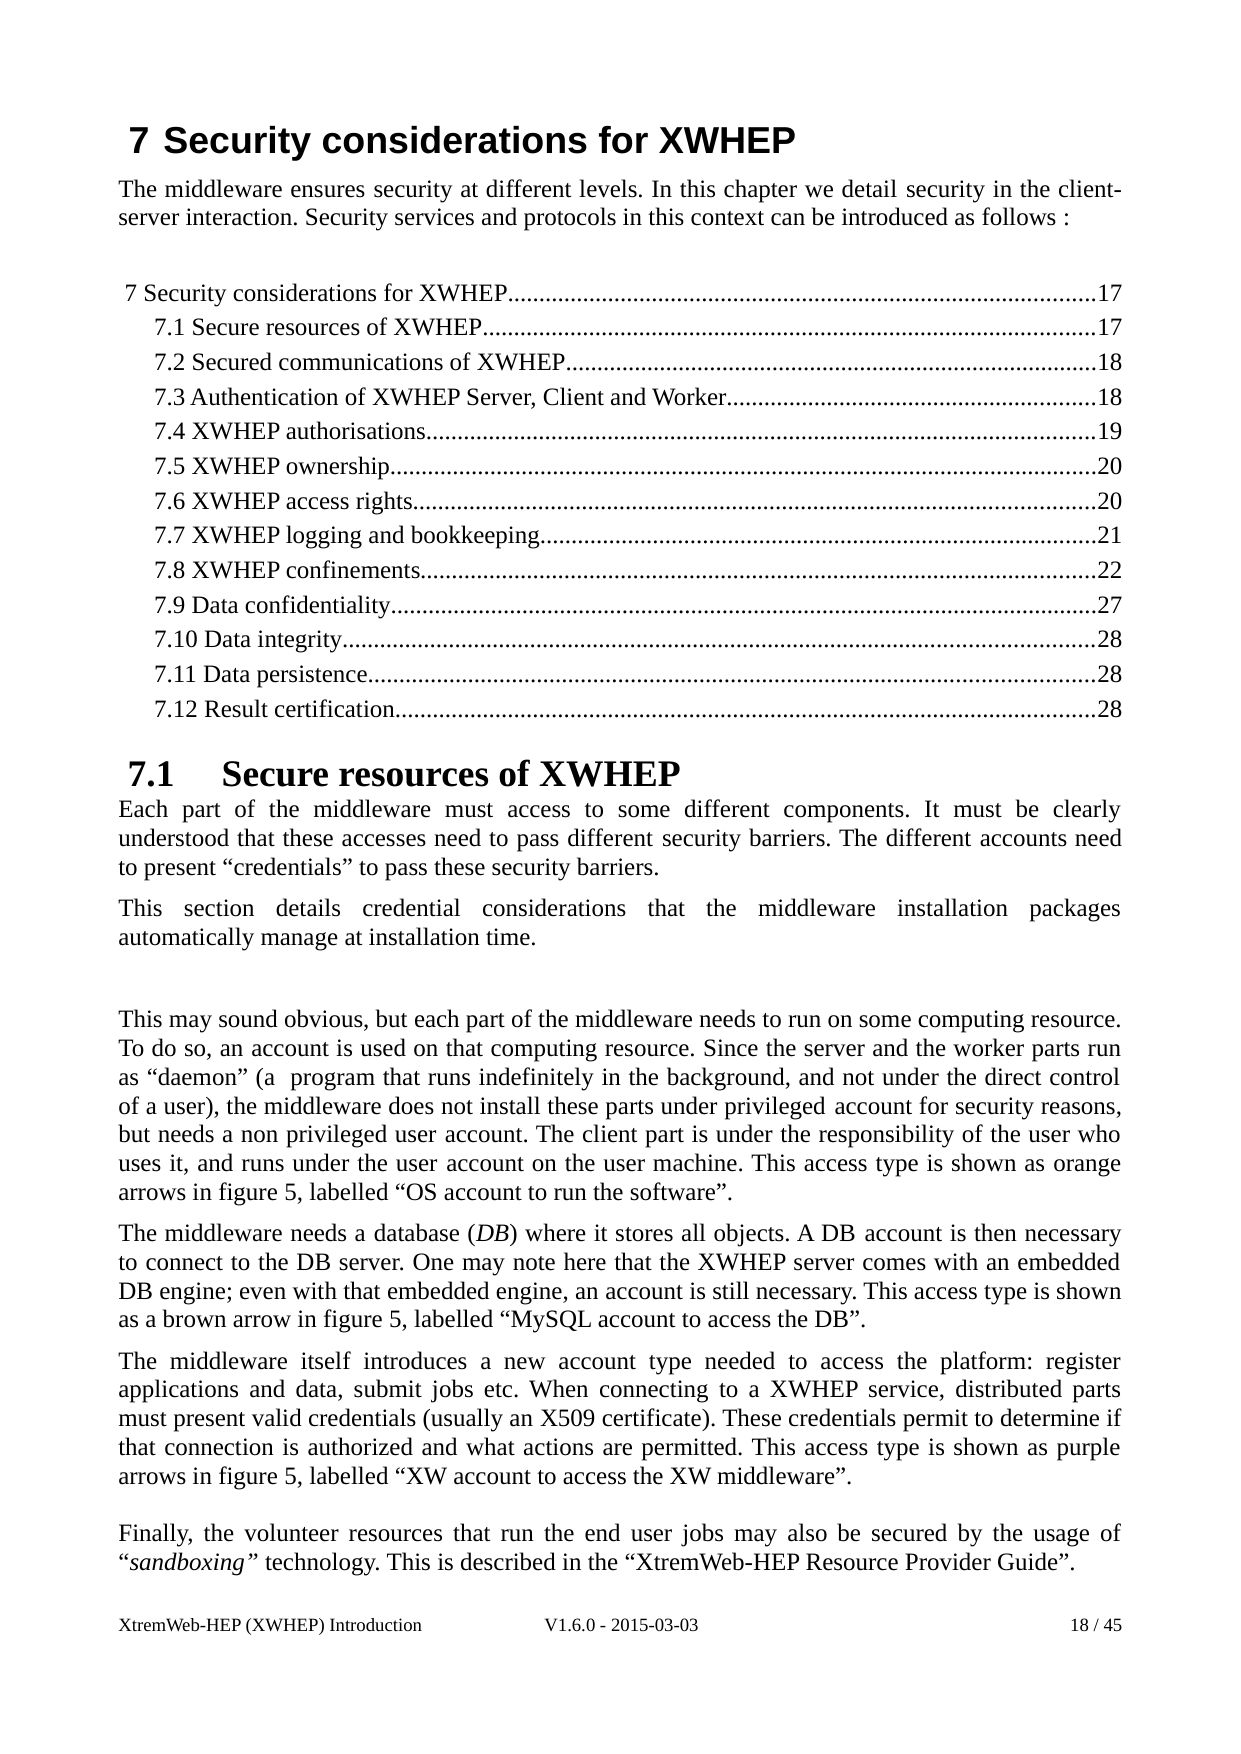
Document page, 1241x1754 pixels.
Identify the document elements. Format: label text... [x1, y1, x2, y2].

text 7.3 Authentication of XWHEP Server, Client and Worker 18 [148, 382, 1122, 411]
text The middleware needs a database (DB) where it stores all objects. A DB account is then necessary to connect to the DB server. One may note here that the XWHEP server comes with an embedded DB engine; even with that embedded engine, an account is still necessary. This access type is shown as a brown arrow in figure 5, labelled “MySQL account to access the DB”. [118, 1218, 1122, 1333]
text 7.11 Data persistence 28 [148, 659, 1122, 688]
text This section details credential considerations that the middleware installation packages automatically manage at installation time. [118, 893, 1122, 951]
text Finally, the volunteer resources that run the end user jobs may also be secured by the usage of “sandboxing” technology. This is described in the “XtremWeb-HEP Resource Provider Guide”. [118, 1518, 1122, 1576]
text 7.8 XWHEP confinements 22 [148, 555, 1122, 584]
text This may sound obvious, but each part of the middleware needs to run on some computing resource. To do so, an account is used on that computing resource. Since the server and the worker parts run as “daemon” (a program that runs indefinitely in the background, and not under the direct control of a user), the middleware does not install these parts under privileged account for security reasons, but needs a non privileged user account. The client part is under the responsibility of the user who uses it, and runs under the user account on the user machine. This access type is shown as orange arrows in figure 5, labelled “OS account to run the software”. [118, 1004, 1122, 1206]
subtitle Secure resources of XWHEP [118, 751, 1122, 794]
text 7.1 Secure resources of XWHEP 17 [148, 312, 1122, 341]
subtitle Security considerations for XWHEP [118, 118, 1122, 161]
text The middleware ensures security at different levels. In this chapter we detail security in the client-server interaction. Security services and protocols in this context can be introduced as follows : [118, 174, 1122, 231]
text 7.7 XWHEP logging and bookkeeping 21 [148, 521, 1122, 549]
text 7 Security considerations for XWHEP 17 [118, 278, 1122, 306]
text 7.10 Data integrity 28 [148, 624, 1122, 653]
text 7.5 XWHEP ownership 20 [148, 451, 1122, 480]
text 7.9 Data confidentiality 27 [148, 590, 1122, 619]
text 7.6 XWHEP access rights 20 [148, 486, 1122, 514]
text The middleware itself introduces a new account type needed to access the platform: register applications and data, submit jobs etc. When connecting to a XWHEP service, distributed parts must present valid credentials (usually an X509 certificate). These credentials permit to determine if that connection is authorized and what actions are permitted. This access type is shown as purple arrows in figure 5, labelled “XW account to access the XW middleware”. [118, 1346, 1122, 1489]
text 7.4 XWHEP authorisations 19 [148, 416, 1122, 445]
text Each part of the middleware must access to some different components. It must be clearly understood that these accesses need to pass different security barriers. The different accounts need to present “credentials” to pass these security barriers. [118, 794, 1122, 881]
text 7.12 Result certification 28 [148, 694, 1122, 723]
text 7.2 Secured communications of XWHEP 18 [148, 347, 1122, 376]
